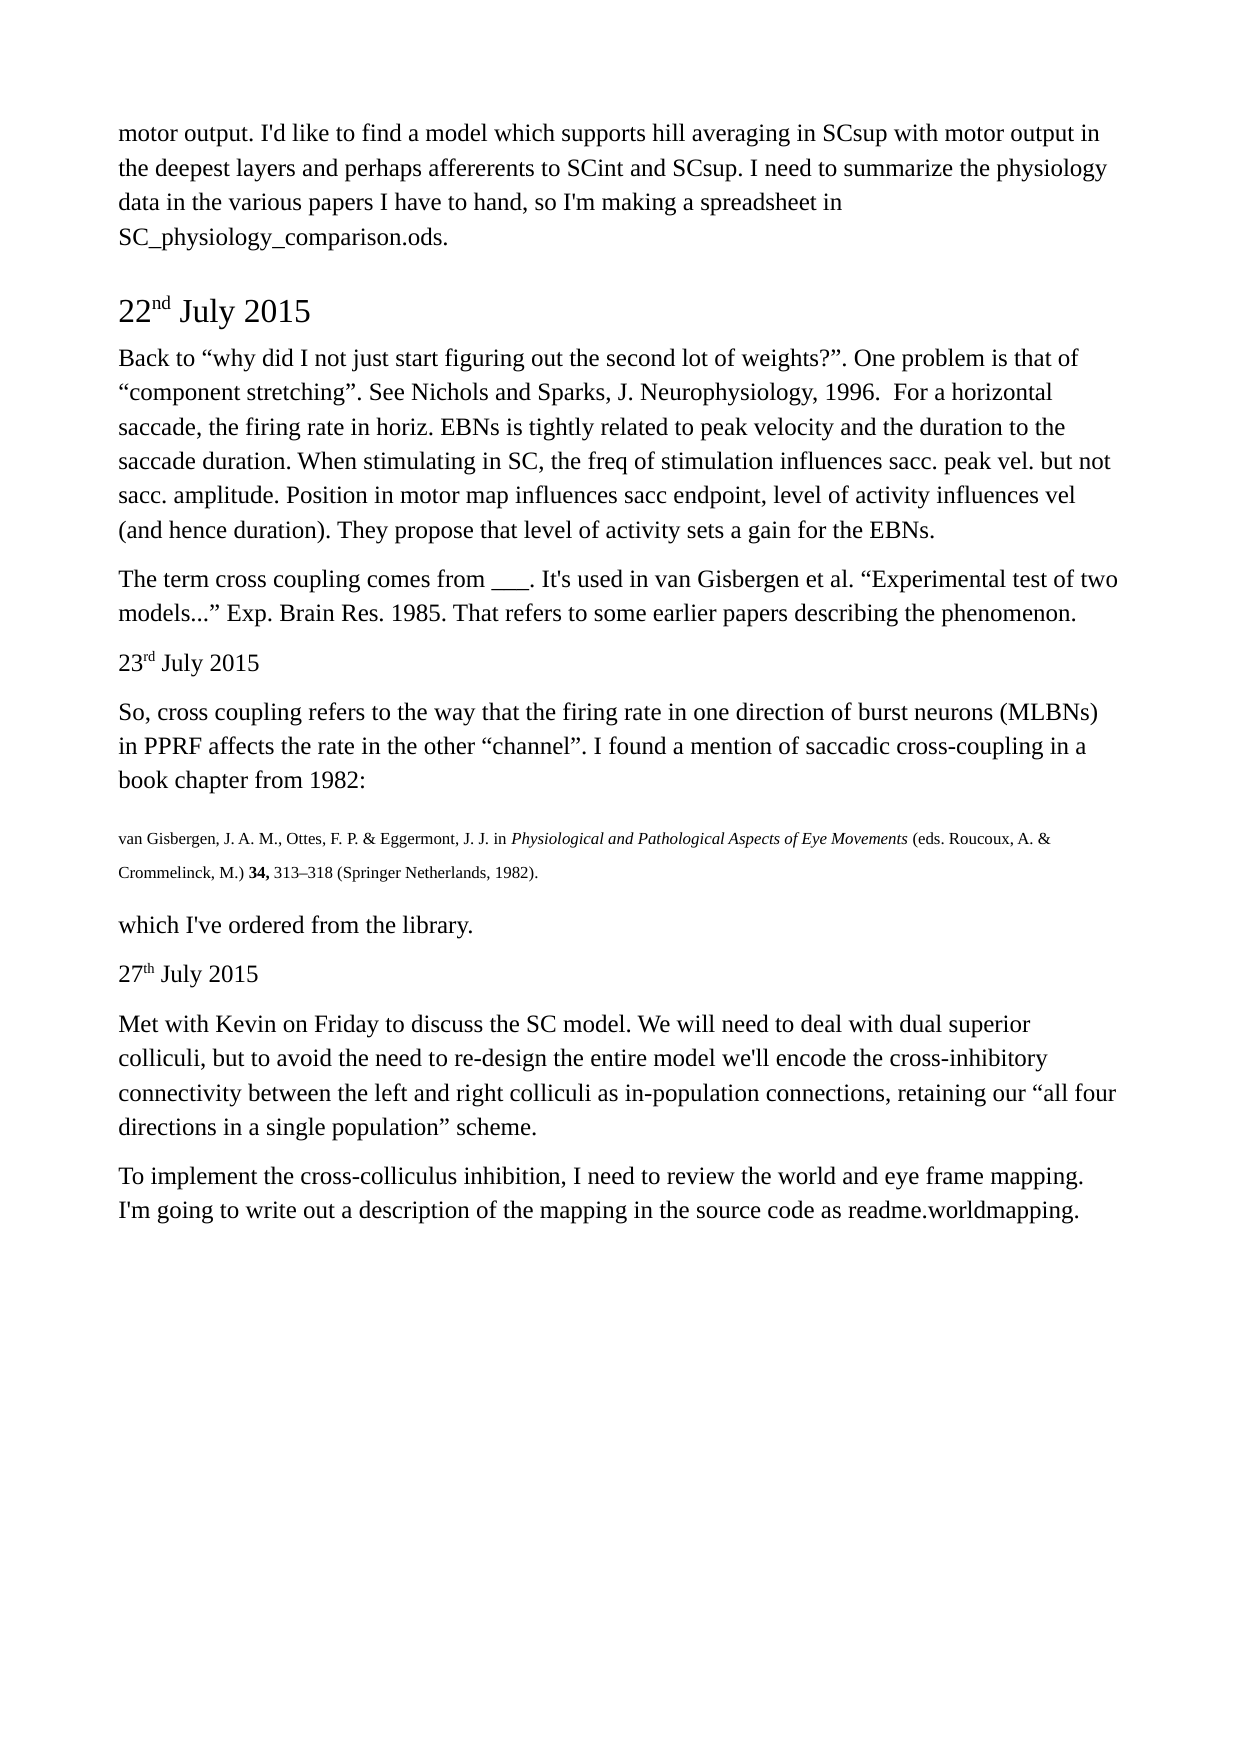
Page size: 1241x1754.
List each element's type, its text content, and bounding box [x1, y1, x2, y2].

text 23rd July 2015 [118, 648, 1122, 676]
text Met with Kevin on Friday to discuss the SC model. We will need to deal with dual superior colliculi, but to avoid the need to re-design the entire model we'll encode the cross-inhibitory connectivity between the left and right colliculi as in-population connections, retaining our “all four directions in a single population” scheme. [118, 1009, 1122, 1141]
text Back to “why did I not just start figuring out the second lot of weights?”. One problem is that of “component stretching”. See Nichols and Sparks, J. Neurophysiology, 1996. For a horizontal saccade, the firing rate in horiz. EBNs is tightly related to peak velocity and the duration to the saccade duration. When stimulating in SC, the freq of stimulation influences sacc. peak vel. but not sacc. amplitude. Position in motor map influences sacc endpoint, level of activity influences vel (and hence duration). They propose that level of activity sets a gain for the EBNs. [118, 343, 1122, 544]
text motor output. I'd like to find a model which supports hill averaging in SCsup with motor output in the deepest layers and perhaps affererents to SCint and SCsup. I need to summarize the physiology data in the various papers I have to hand, so I'm making a spreadsheet in SC_physiology_comparison.ods. [118, 118, 1122, 250]
text The term cross coupling comes from ___. It's used in van Gisbergen et al. “Experimental test of two models...” Exp. Brain Res. 1985. That refers to some earlier papers describing the phenomenon. [118, 564, 1122, 627]
text So, cross coupling refers to the way that the firing rate in one direction of burst neurons (MLBNs) in PPRF affects the rate in the other “channel”. I found a mention of saccadic cross-coupling in a book chapter from 1982: [118, 697, 1122, 794]
text To implement the cross-colliculus inhibition, I need to review the world and eye frame mapping. I'm going to write out a description of the mapping in the source code as readme.worldmapping. [118, 1161, 1122, 1224]
text van Gisbergen, J. A. M., Ottes, F. P. & Eggermont, J. J. in Physiological and Pathological Aspects of Eye Movements (eds. Roucoux, A. & Crommelinck, M.) 34, 313–318 (Springer Netherlands, 1982). [118, 815, 1122, 882]
subtitle 22nd July 2015 [118, 291, 1122, 330]
text which I've ordered from the library. [118, 911, 1122, 939]
text 27th July 2015 [118, 959, 1122, 988]
